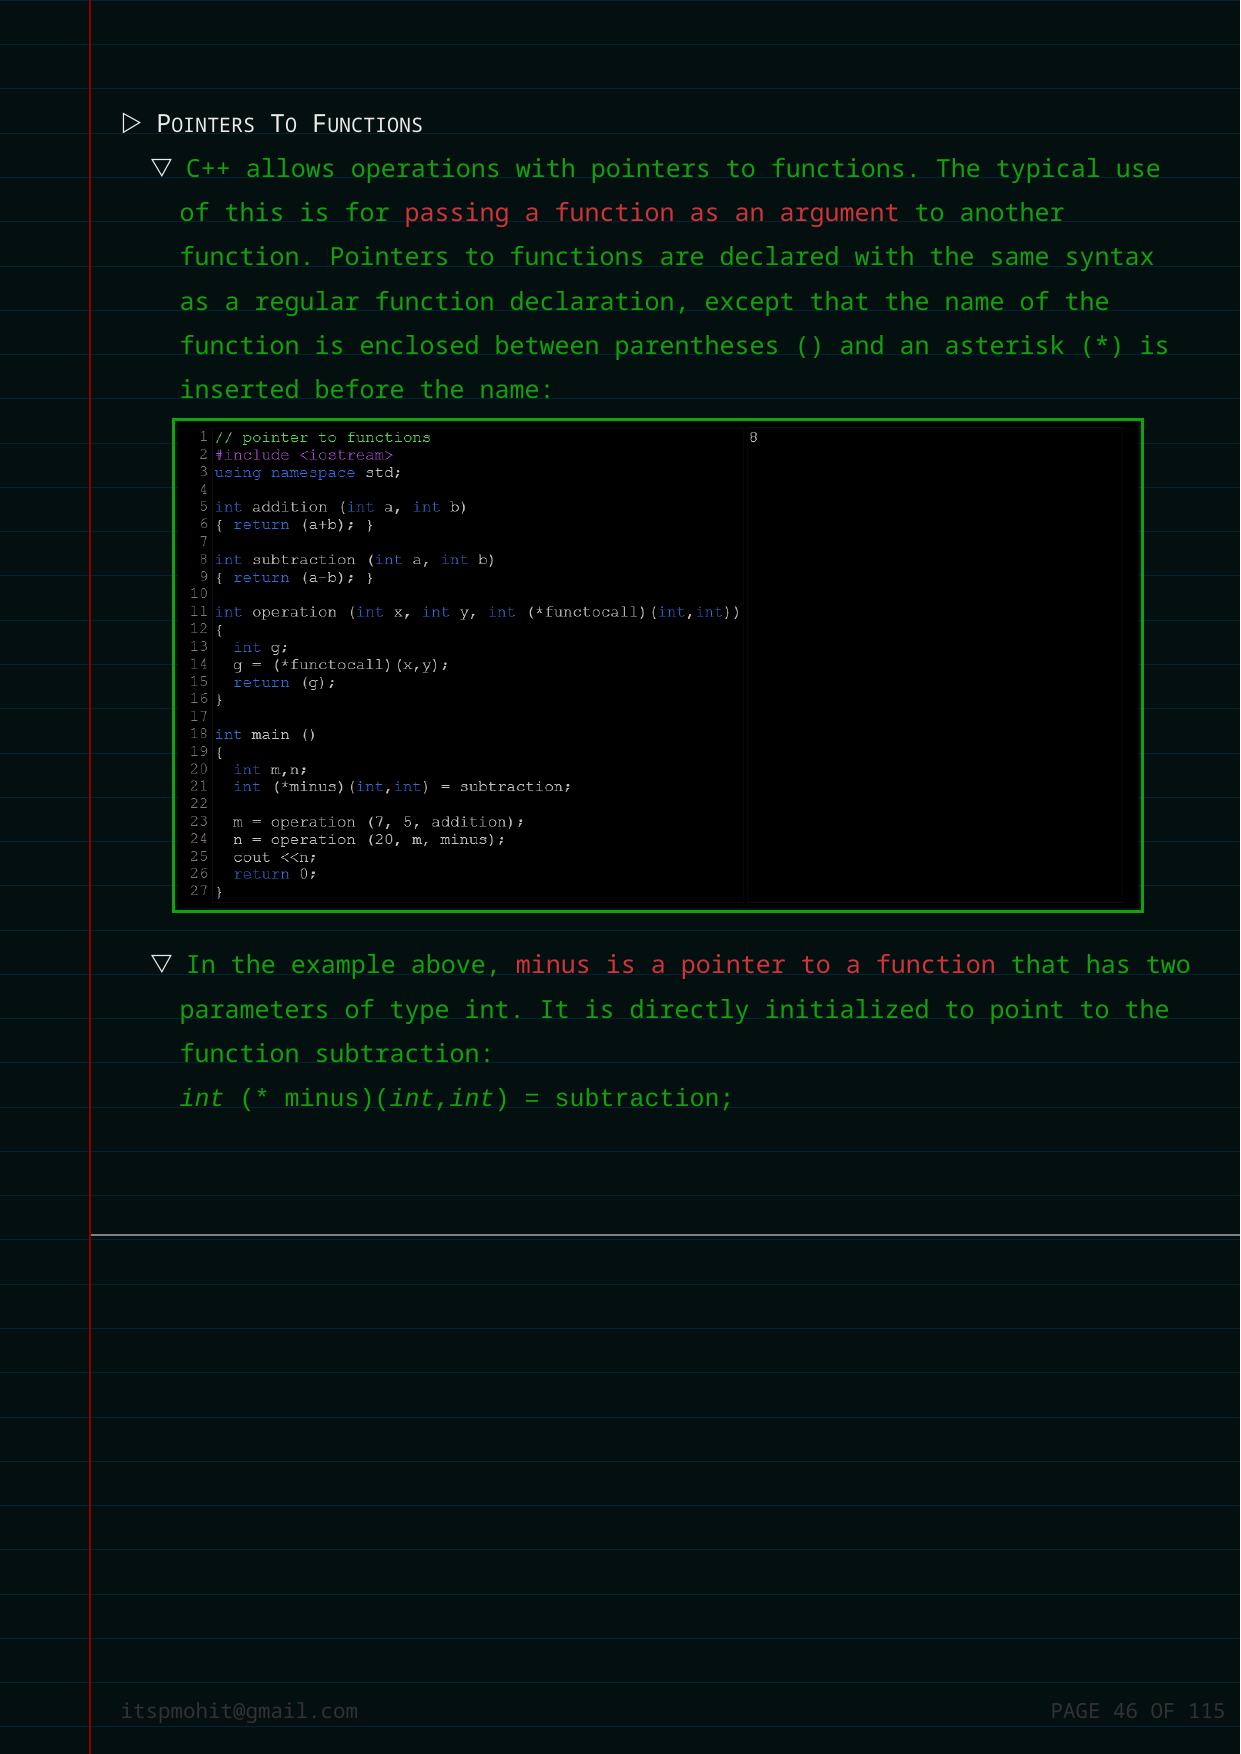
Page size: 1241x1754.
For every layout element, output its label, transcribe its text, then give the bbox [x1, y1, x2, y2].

list C++ allows operations with pointers to functions. The typical use of this is for passing a function as an argument to another function. Pointers to functions are declared with the same syntax as a regular function declaration, except that the name of the function is enclosed between parentheses () and an asterisk (*) is inserted before the name: [150, 142, 1196, 938]
subtitle Pointers To Functions [120, 97, 1196, 142]
list In the example above, minus is a pointer to a function that has two parameters of type int. It is directly initialized to point to the function subtraction: int (* minus)(int,int) = subtraction; [150, 938, 1196, 1204]
picture [178, 423, 1139, 908]
